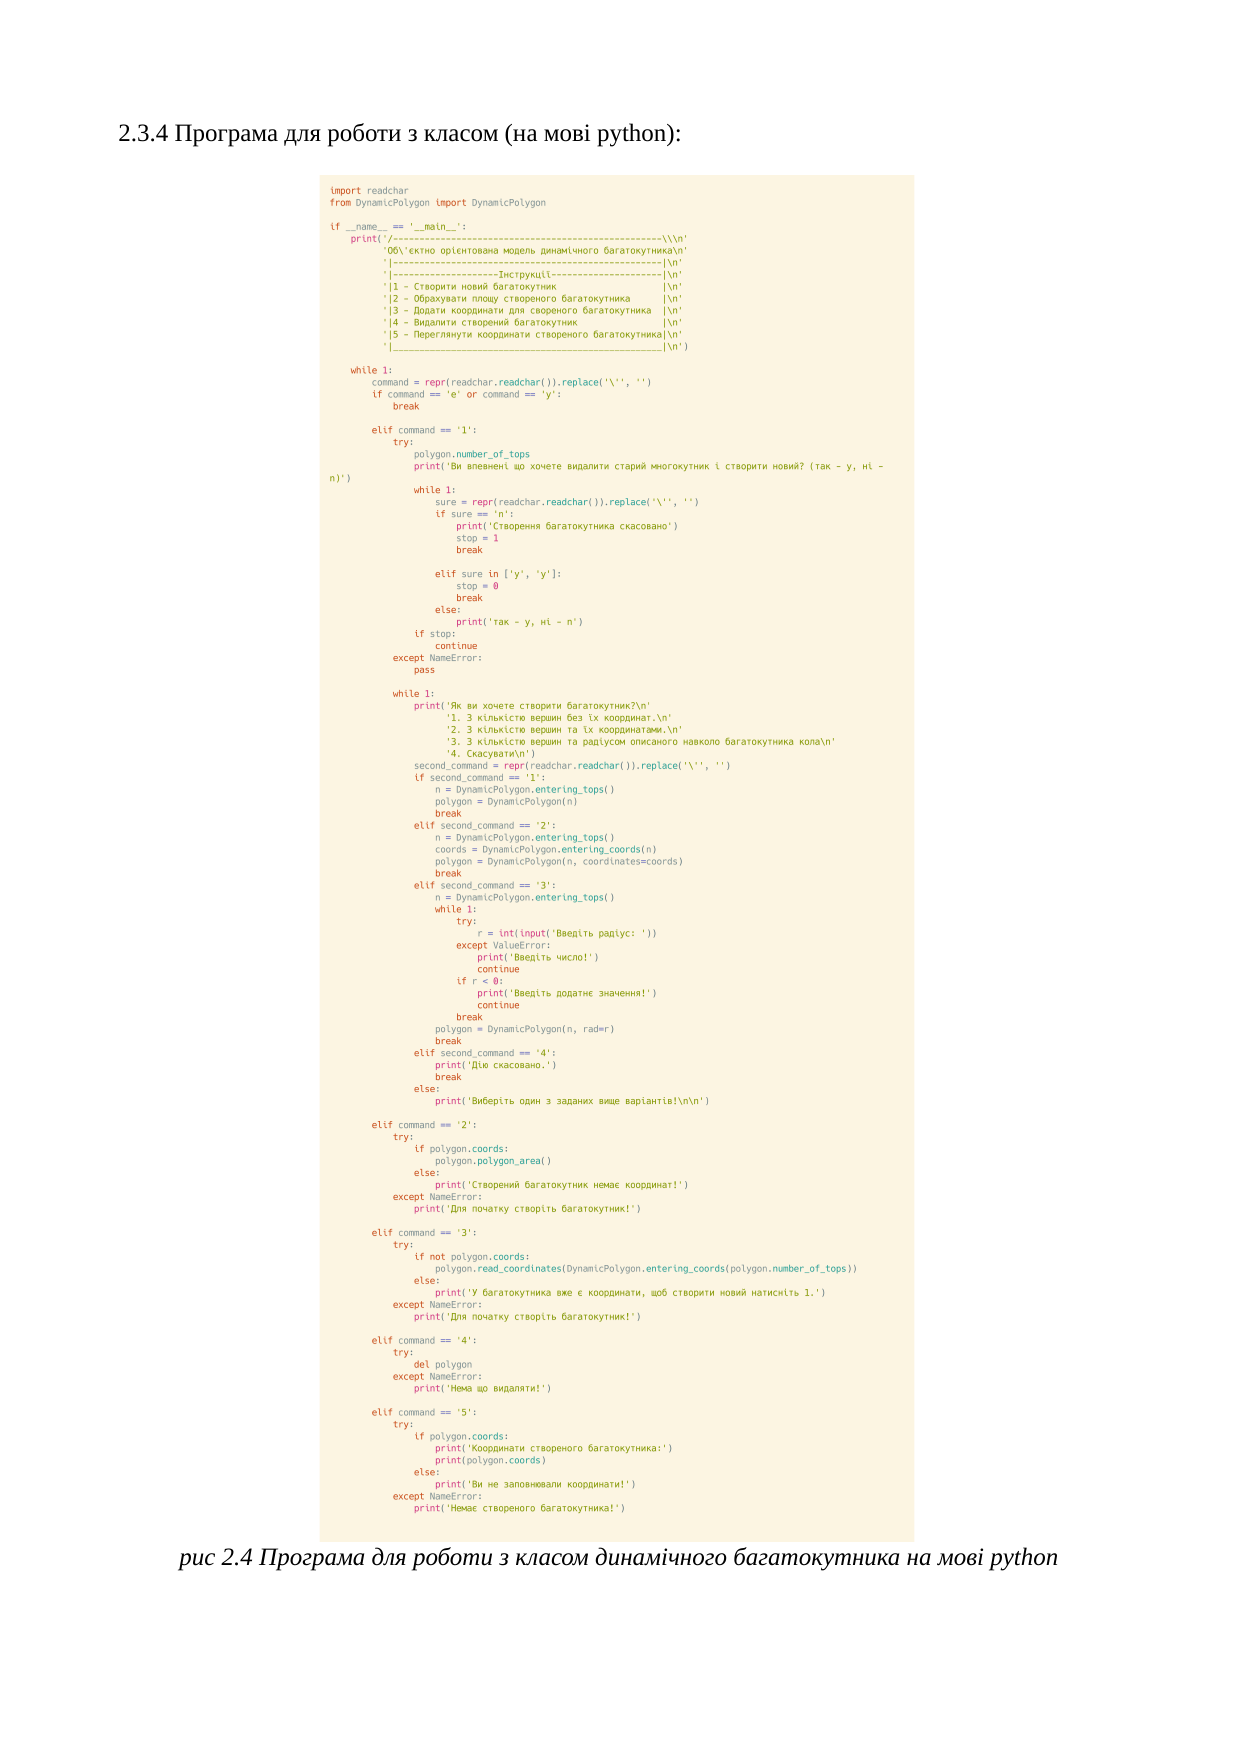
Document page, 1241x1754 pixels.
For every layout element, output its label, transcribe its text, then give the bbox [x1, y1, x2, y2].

text рис 2.4 Програма для роботи з класом динамічного багатокутника на мові python [118, 1542, 1122, 1570]
picture [319, 175, 915, 1542]
text 2.3.4 Програма для роботи з класом (на мові python): [118, 118, 1122, 147]
